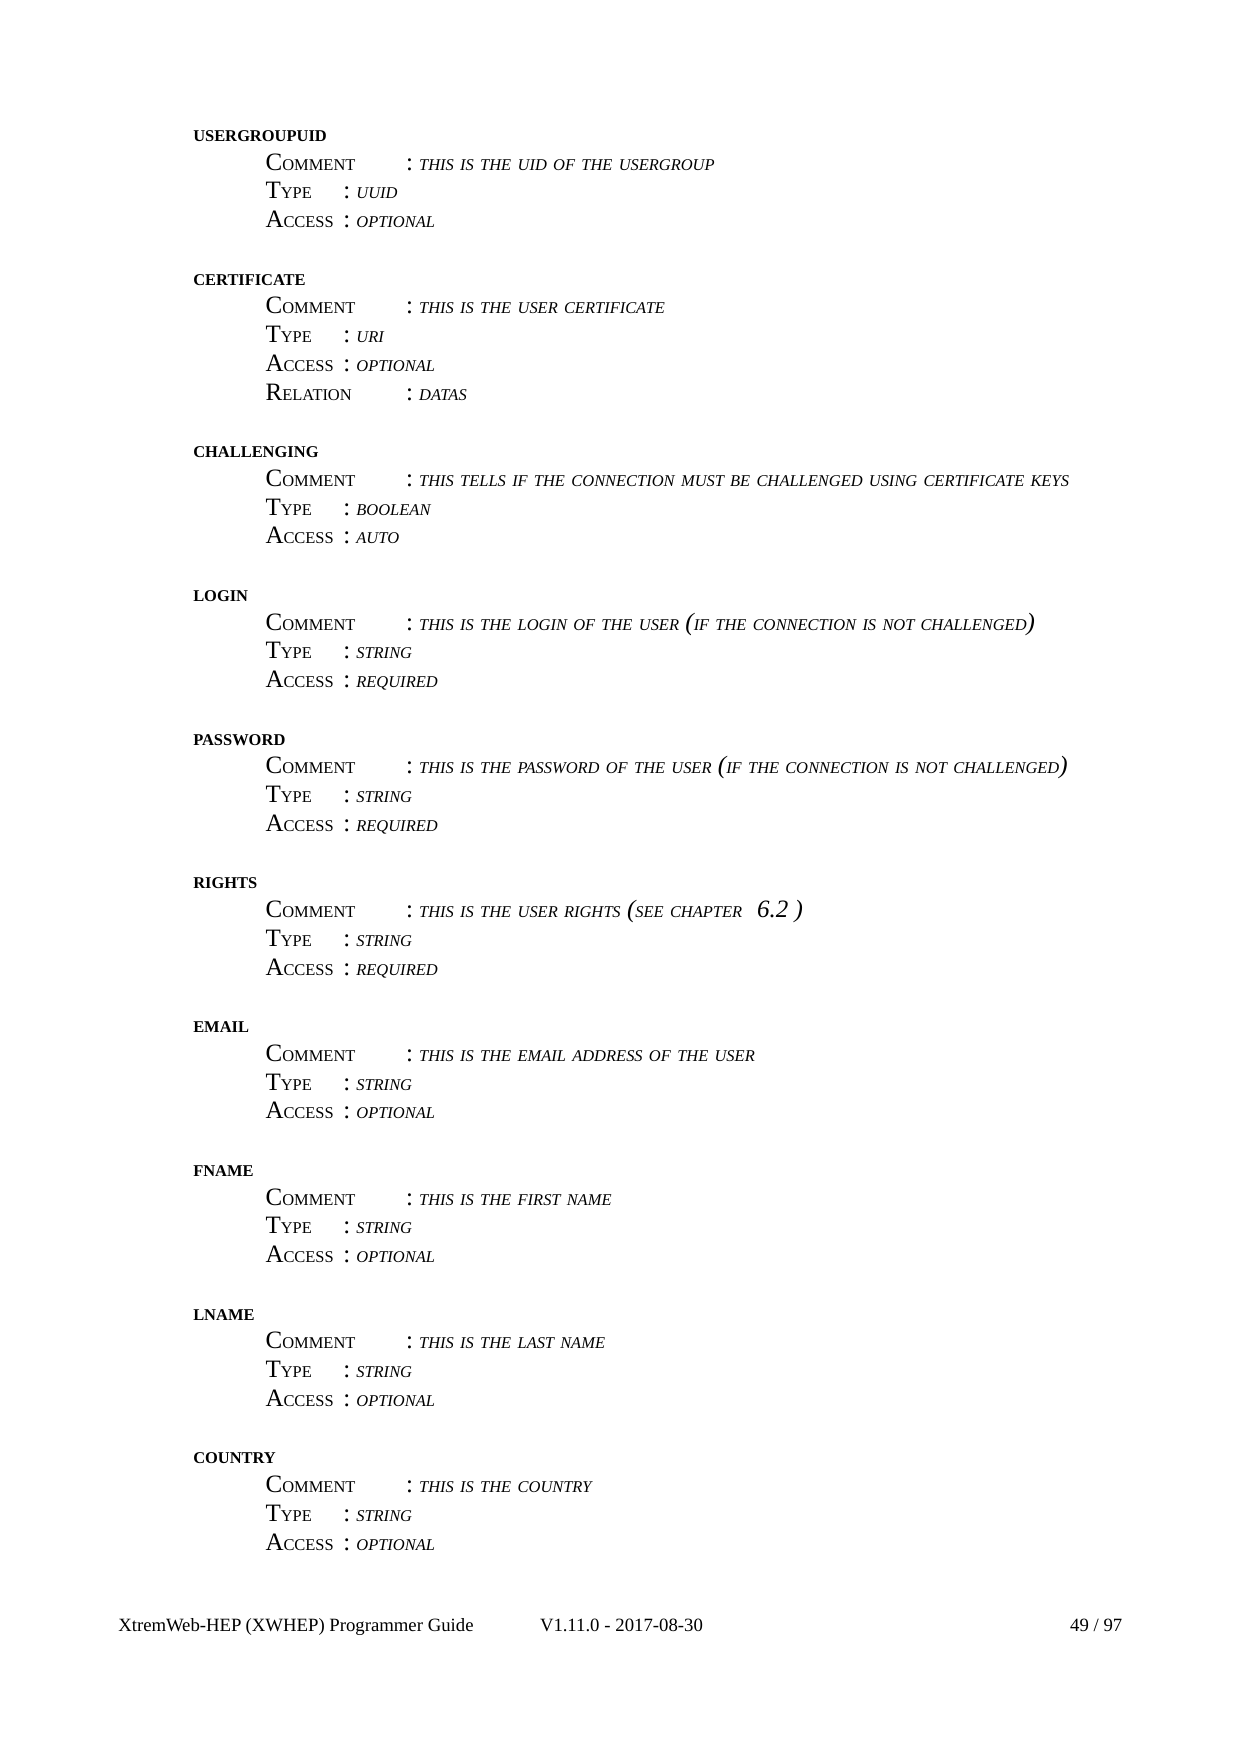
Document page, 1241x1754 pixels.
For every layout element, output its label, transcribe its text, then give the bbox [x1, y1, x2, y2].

text Type : string [265, 1498, 1122, 1527]
text Comment : this is the last name [265, 1326, 1122, 1354]
text Type : uuid [265, 176, 1122, 204]
text Access : optional [265, 1383, 1122, 1412]
text fname [118, 1153, 1122, 1182]
text email [118, 1009, 1122, 1038]
text Access : required [265, 952, 1122, 981]
text Type : string [265, 779, 1122, 808]
text Comment : this tells if the connection must be challenged using certificate keys [265, 463, 1122, 492]
text Access : required [265, 664, 1122, 693]
text Comment : this is the user rights (see chapter 6.2) [265, 894, 1122, 923]
text Comment : this is the email address of the user [265, 1038, 1122, 1067]
text Type : string [265, 923, 1122, 952]
text Access : optional [265, 348, 1122, 377]
text usergroupuid [118, 118, 1122, 147]
text Comment : this is the first name [265, 1182, 1122, 1211]
text Relation : datas [265, 377, 1122, 406]
text Access : optional [265, 1527, 1122, 1556]
text Access : required [265, 808, 1122, 837]
text Type : string [265, 636, 1122, 664]
text Type : string [265, 1354, 1122, 1383]
text Type : boolean [265, 492, 1122, 521]
text country [118, 1441, 1122, 1469]
text Access : auto [265, 521, 1122, 549]
text Comment : this is the password of the user (if the connection is not challenged) [265, 751, 1122, 779]
text lname [118, 1297, 1122, 1326]
text Access : optional [265, 1096, 1122, 1124]
text password [118, 722, 1122, 751]
text Type : uri [265, 319, 1122, 348]
text Comment : this is the user certificate [265, 291, 1122, 319]
text certificate [118, 262, 1122, 291]
text Comment : this is the login of the user (if the connection is not challenged) [265, 607, 1122, 636]
text Type : string [265, 1211, 1122, 1239]
text Access : optional [265, 204, 1122, 233]
text challenging [118, 434, 1122, 463]
text Comment : this is the uid of the usergroup [265, 147, 1122, 176]
text login [118, 578, 1122, 607]
text Type : string [265, 1067, 1122, 1096]
text Access : optional [265, 1239, 1122, 1268]
text rights [118, 866, 1122, 894]
text Comment : this is the country [265, 1469, 1122, 1498]
